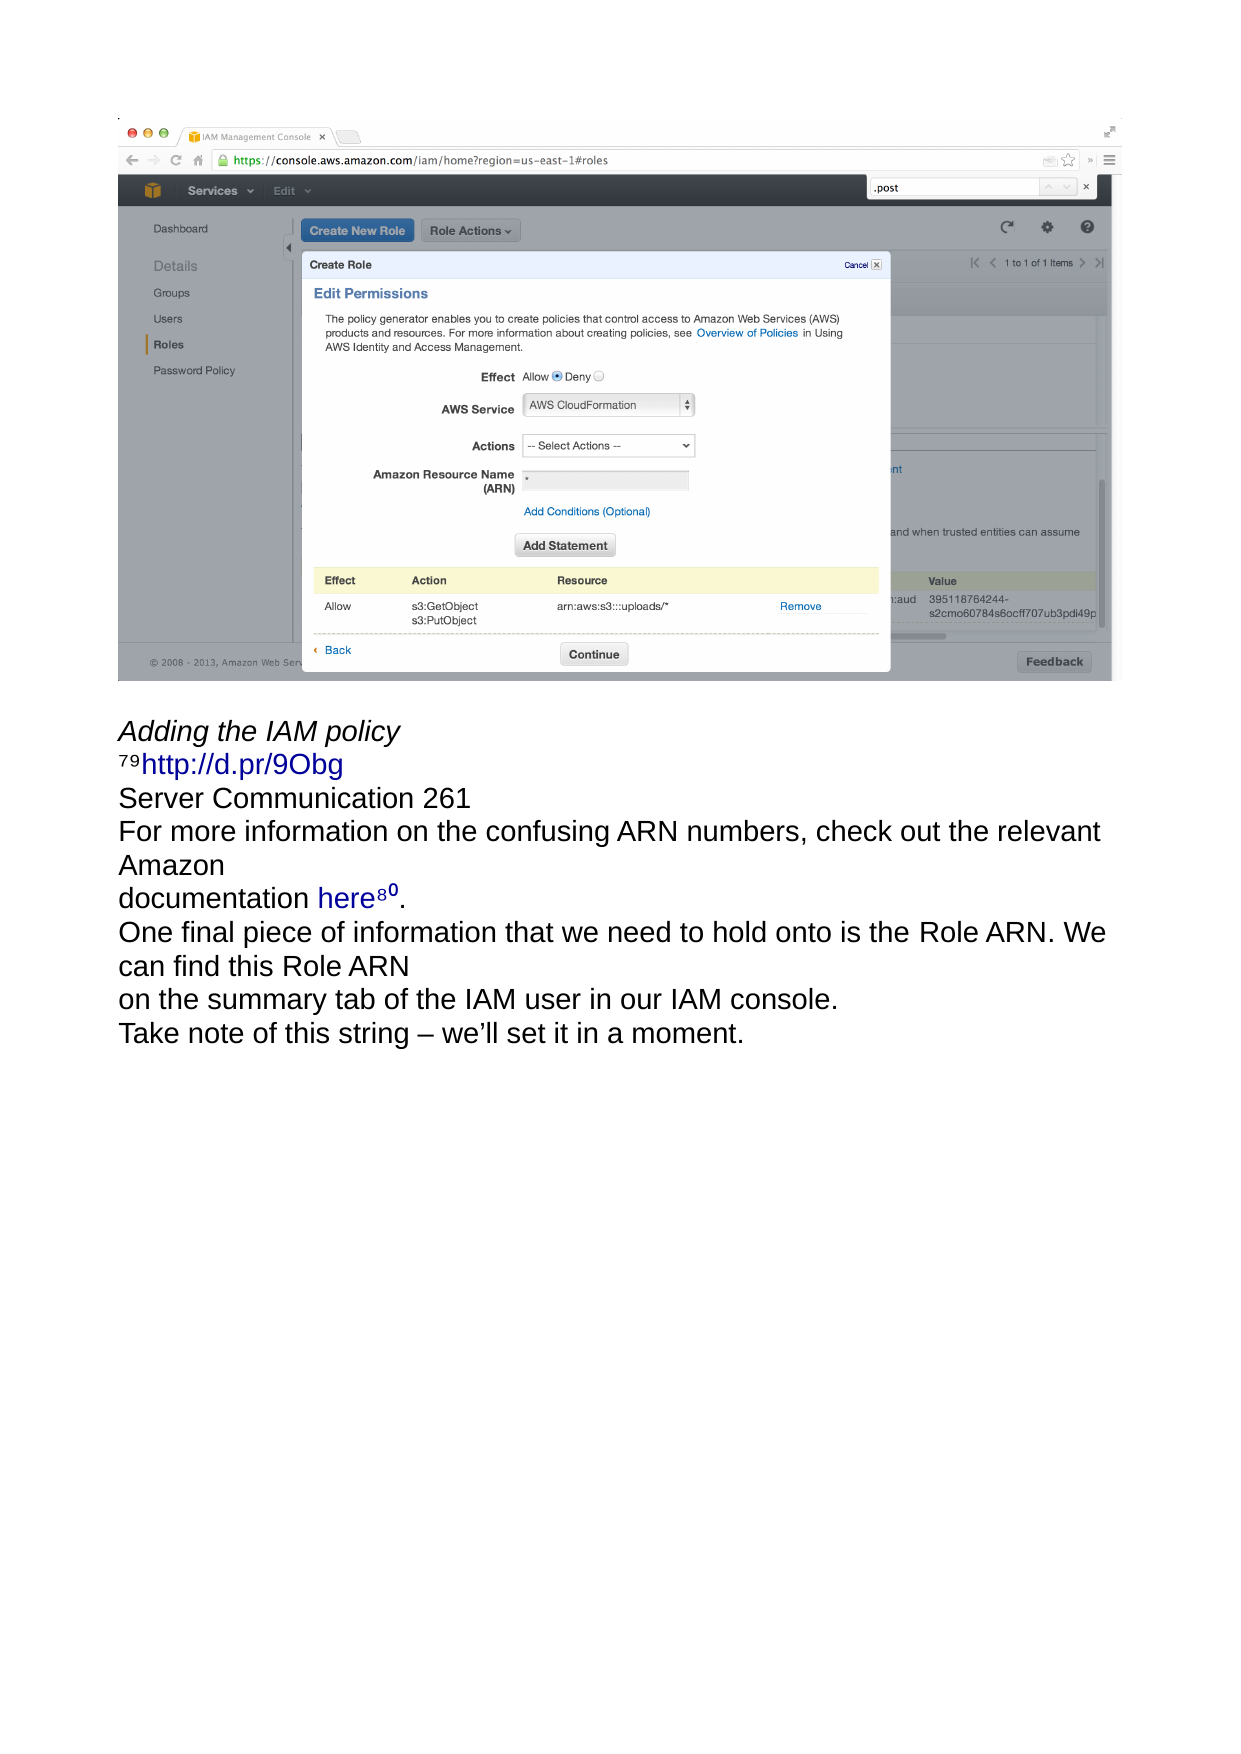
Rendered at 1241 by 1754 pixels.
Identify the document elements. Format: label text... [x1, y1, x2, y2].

text documentation here⁸⁰. [118, 882, 1122, 915]
text on the summary tab of the IAM user in our IAM console. [118, 982, 1122, 1016]
text One final piece of information that we need to hold onto is the Role ARN. We can find this Role ARN [118, 915, 1122, 982]
text For more information on the confusing ARN numbers, check out the relevant Amazon [118, 814, 1122, 882]
text ⁷⁹http://d.pr/9Obg [118, 747, 1122, 781]
text Server Communication 261 [118, 781, 1122, 814]
text Take note of this string – we’ll set it in a moment. [118, 1016, 1122, 1049]
text Adding the IAM policy [118, 714, 1122, 747]
